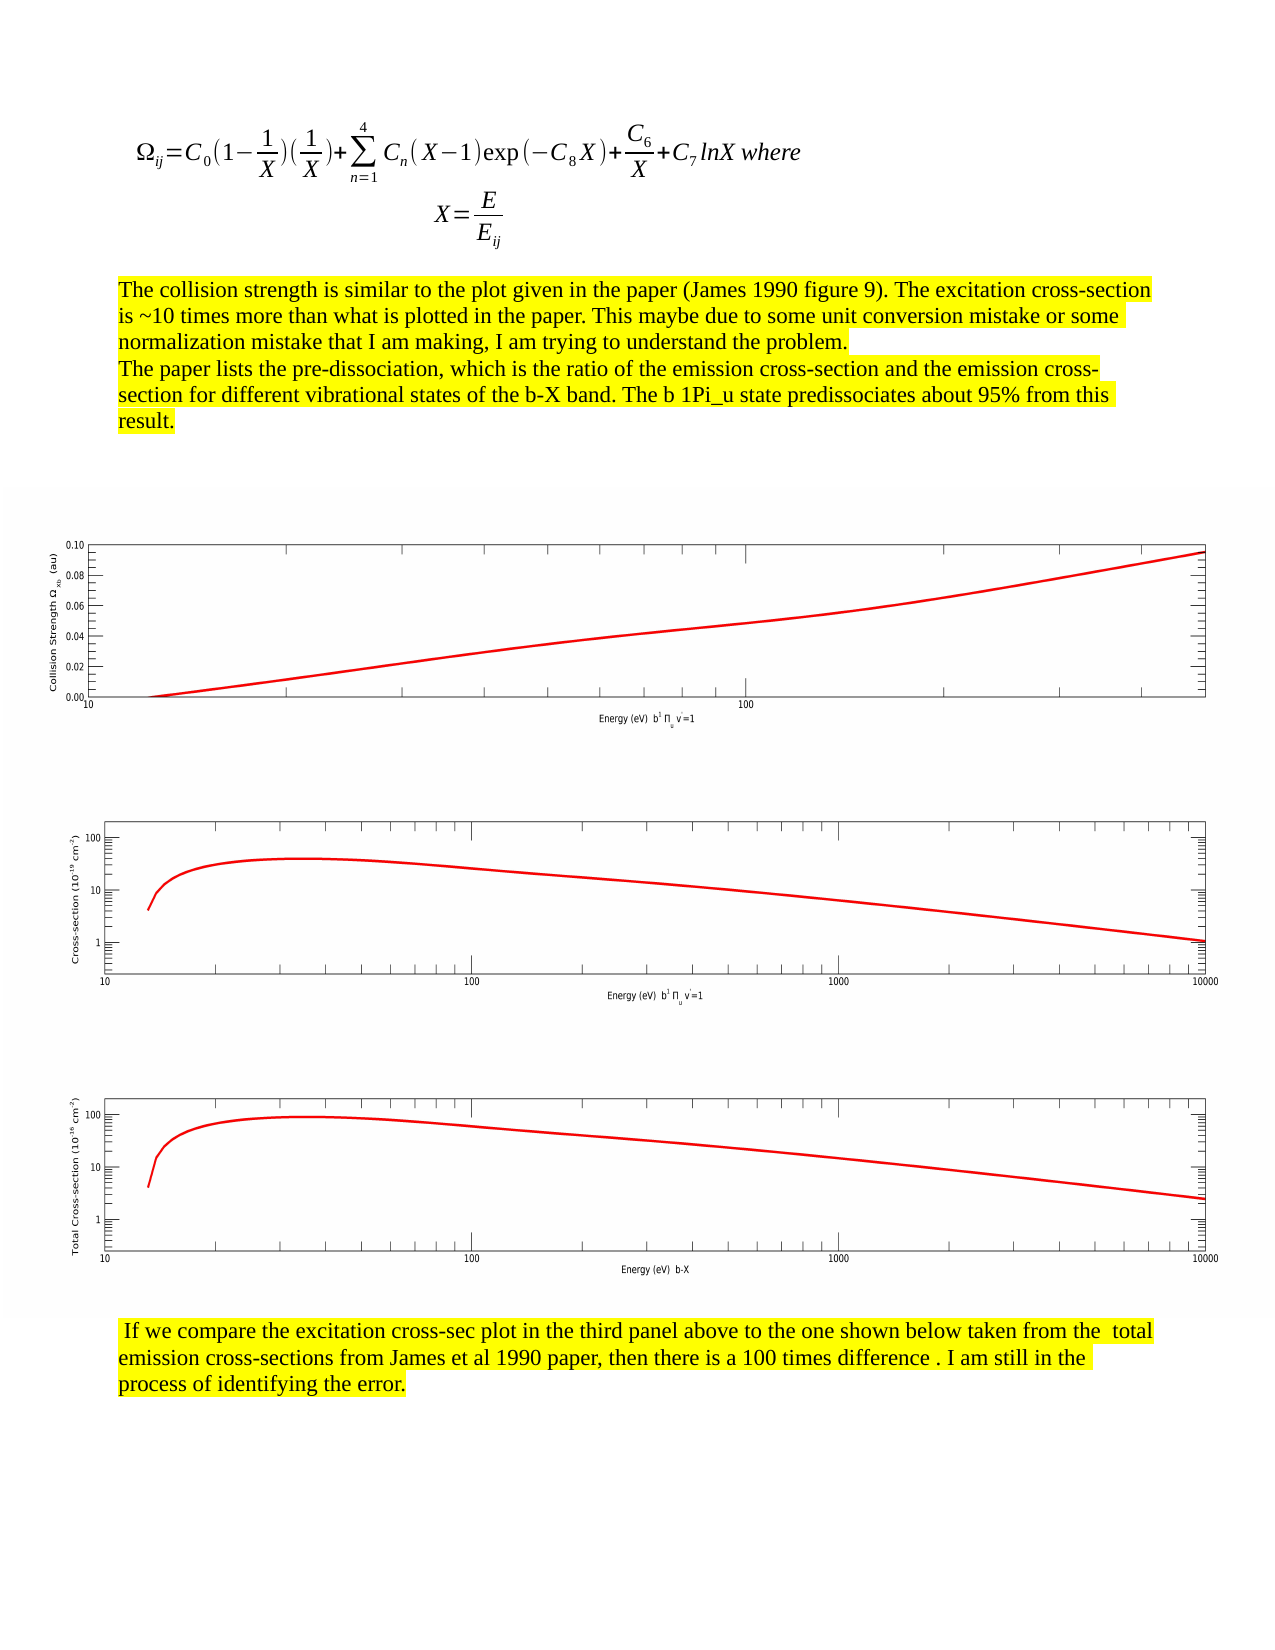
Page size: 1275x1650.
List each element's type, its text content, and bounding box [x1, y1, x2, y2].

text The collision strength is similar to the plot given in the paper (James 1990 figure 9). The excitation cross-section is ~10 times more than what is plotted in the paper. This maybe due to some unit conversion mistake or some normalization mistake that I am making, I am trying to understand the problem. [118, 276, 1157, 355]
text The paper lists the pre-dissociation, which is the ratio of the emission cross-section and the emission cross-section for different vibrational states of the b-X band. The b 1Pi_u state predissociates about 95% from this result. [118, 355, 1157, 434]
text If we compare the excitation cross-sec plot in the third panel above to the one shown below taken from the total emission cross-sections from James et al 1990 paper, then there is a 100 times difference . I am still in the process of identifying the error. [118, 1318, 1157, 1397]
picture [2, 487, 1275, 1318]
